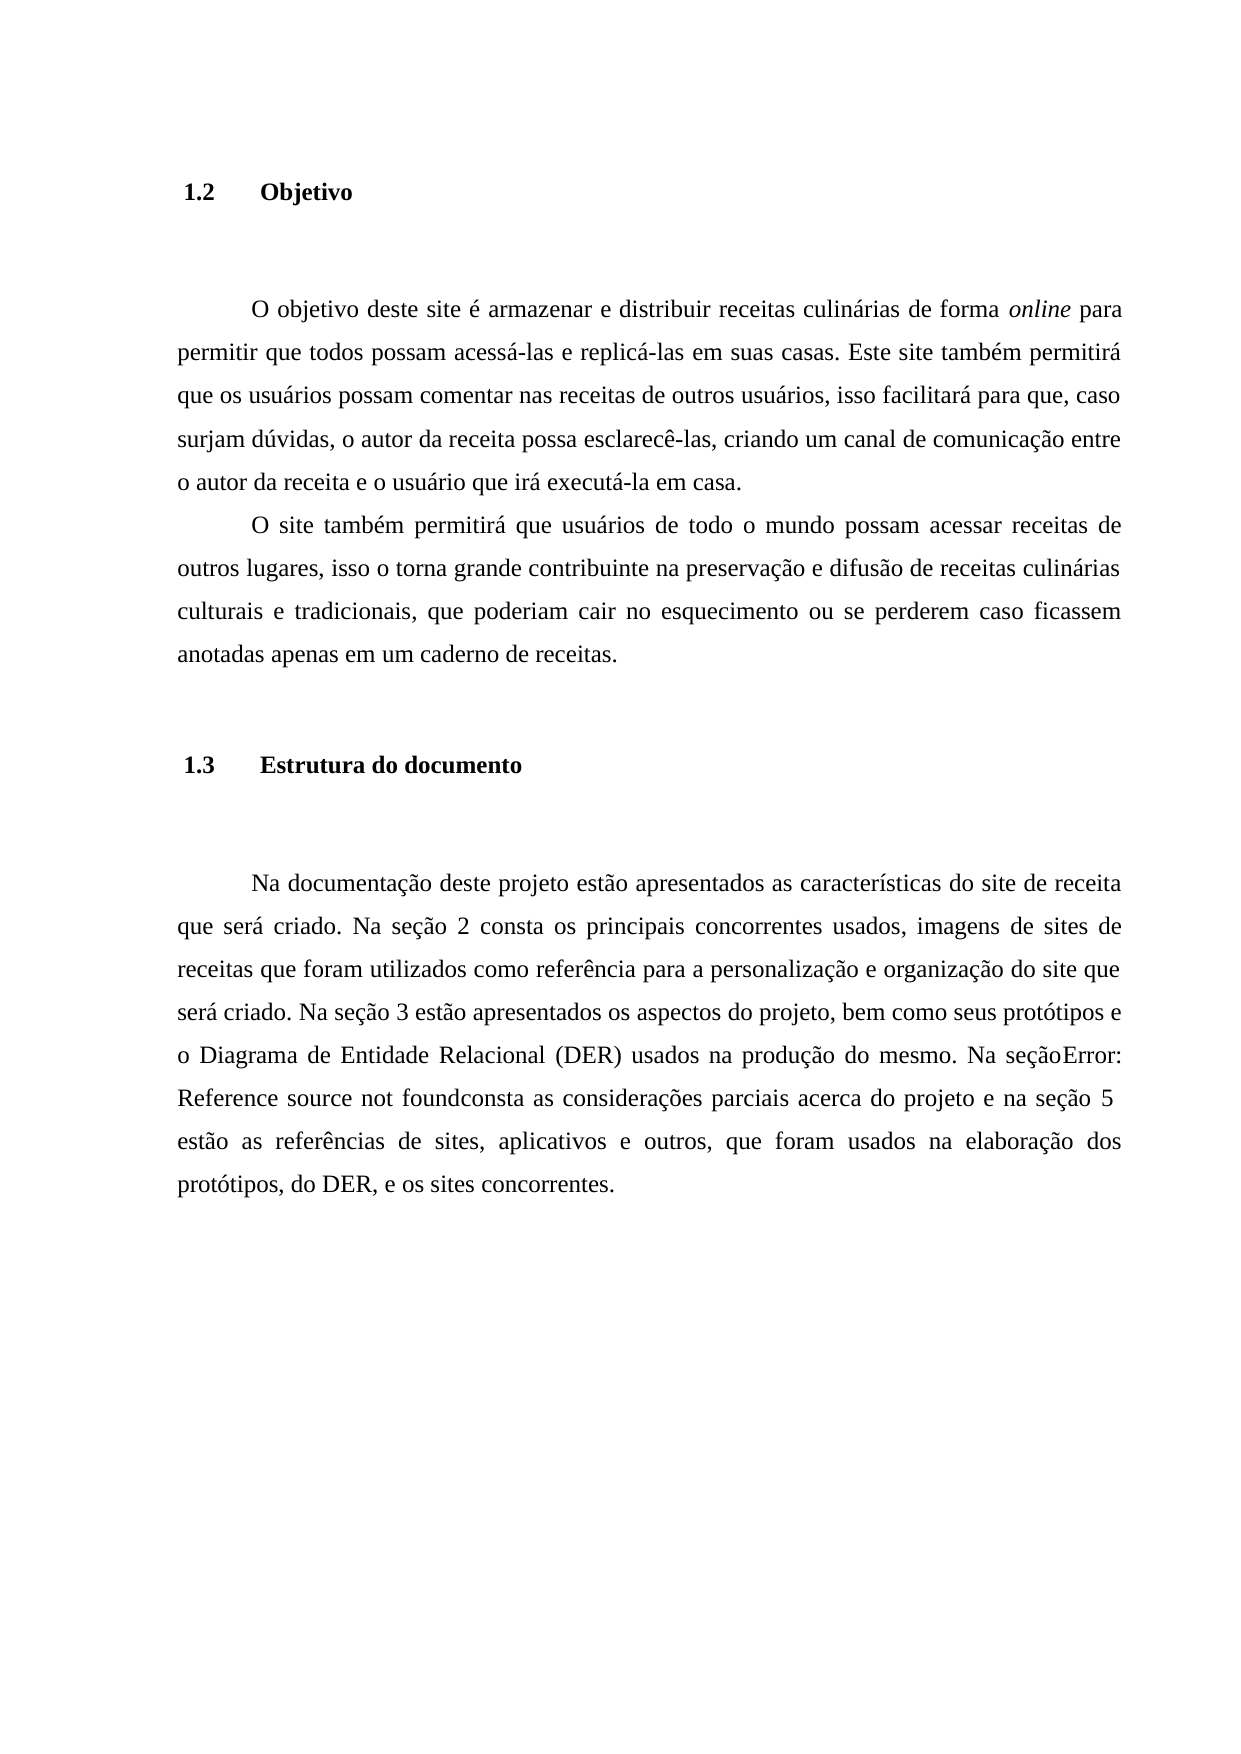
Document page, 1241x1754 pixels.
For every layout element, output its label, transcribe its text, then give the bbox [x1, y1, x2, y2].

text Na documentação deste projeto estão apresentados as características do site de receita que será criado. Na seção 2 consta os principais concorrentes usados, imagens de sites de receitas que foram utilizados como referência para a personalização e organização do site que será criado. Na seção 3 estão apresentados os aspectos do projeto, bem como seus protótipos e o Diagrama de Entidade Relacional (DER) usados na produção do mesmo. Na seçãoErro: Origem da referência não encontradaconsta as considerações parciais acerca do projeto e na seção 5 estão as referências de sites, aplicativos e outros, que foram usados na elaboração dos protótipos, do DER, e os sites concorrentes. [177, 868, 1122, 1198]
text O site também permitirá que usuários de todo o mundo possam acessar receitas de outros lugares, isso o torna grande contribuinte na preservação e difusão de receitas culinárias culturais e tradicionais, que poderiam cair no esquecimento ou se perderem caso ficassem anotadas apenas em um caderno de receitas. [177, 510, 1122, 668]
subtitle Objetivo [177, 177, 1122, 206]
text O objetivo deste site é armazenar e distribuir receitas culinárias de forma online para permitir que todos possam acessá-las e replicá-las em suas casas. Este site também permitirá que os usuários possam comentar nas receitas de outros usuários, isso facilitará para que, caso surjam dúvidas, o autor da receita possa esclarecê-las, criando um canal de comunicação entre o autor da receita e o usuário que irá executá-la em casa. [177, 294, 1122, 496]
subtitle Estrutura do documento [177, 750, 1122, 779]
